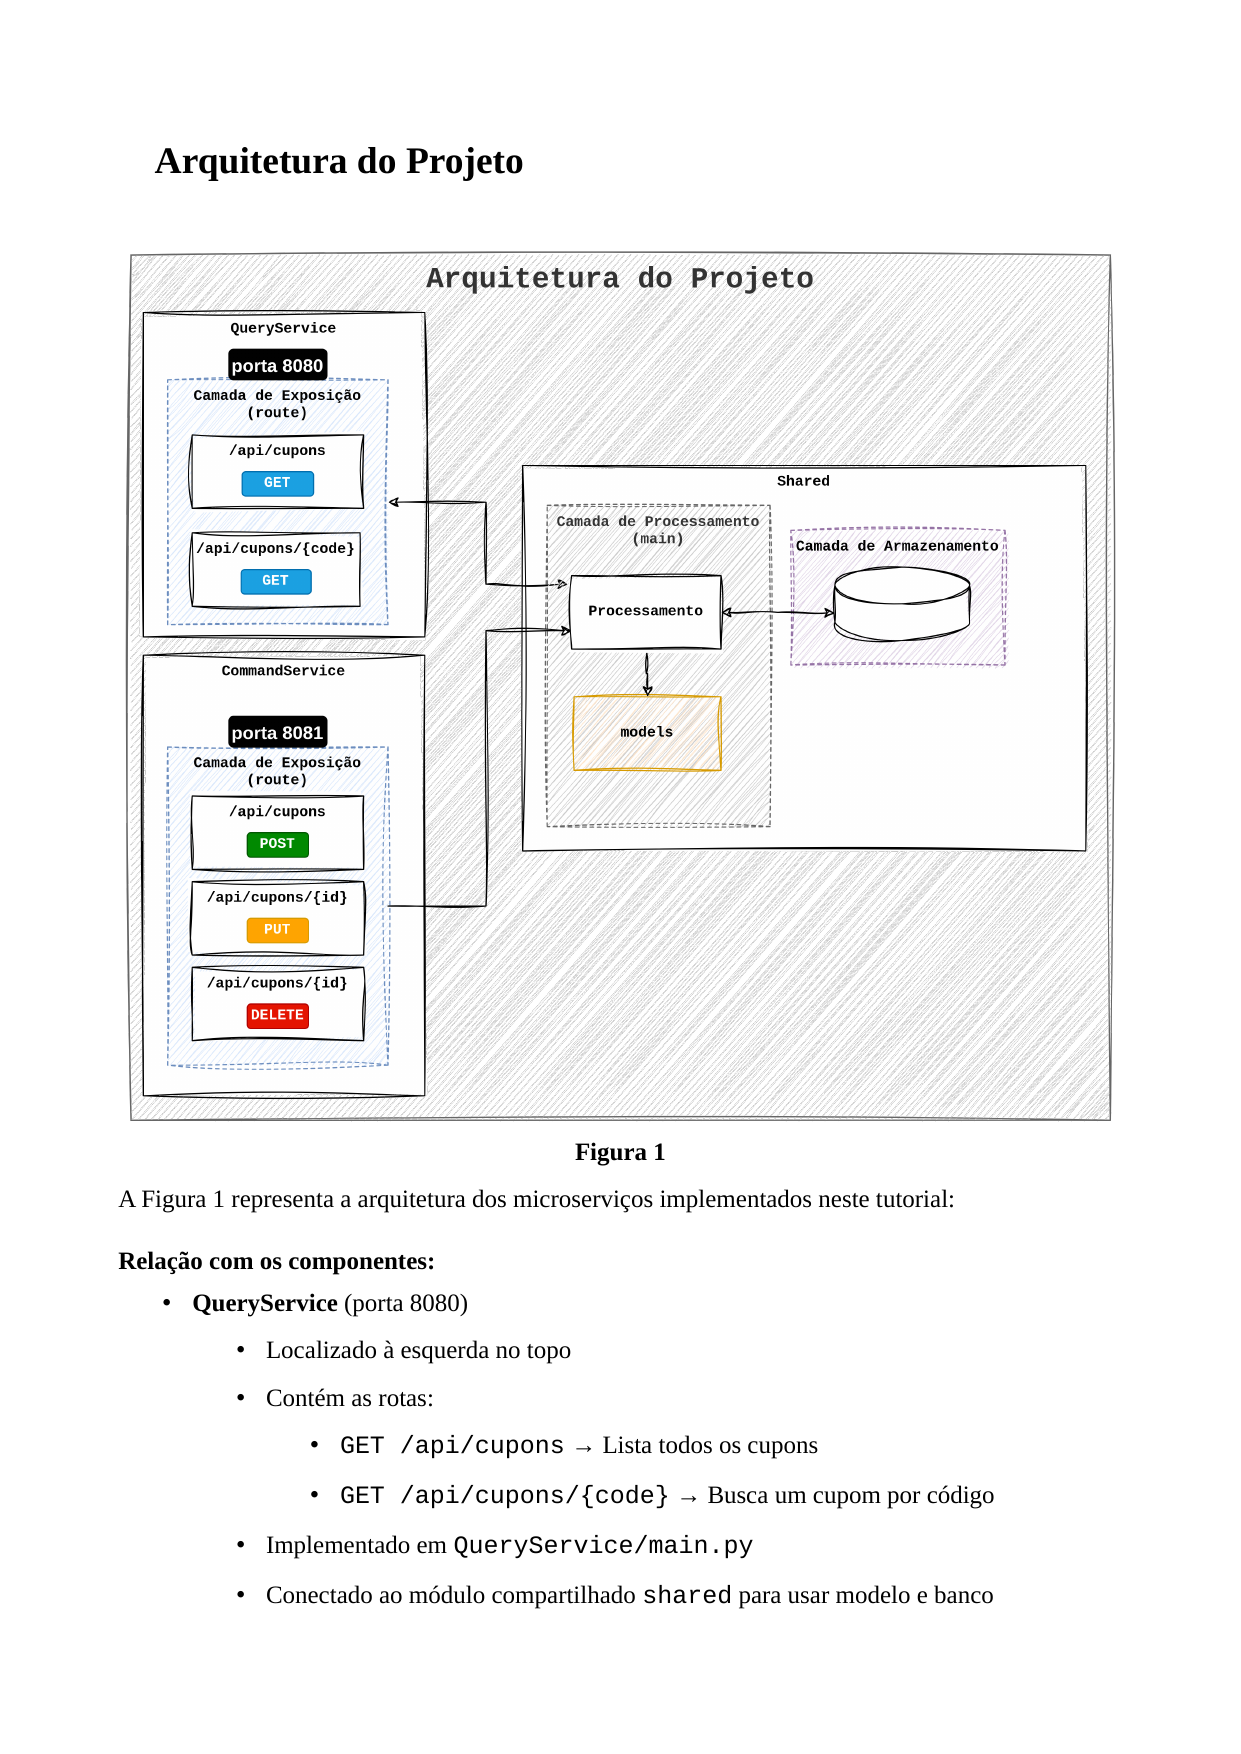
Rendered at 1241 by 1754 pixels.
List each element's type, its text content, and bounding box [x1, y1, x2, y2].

subtitle 🌐 Arquitetura do Projeto [118, 139, 1122, 182]
text Figura 1 [118, 1133, 1122, 1165]
text A Figura 1 representa a arquitetura dos microserviços implementados neste tutorial: [118, 1184, 1122, 1213]
list Conectado ao módulo compartilhado shared para usar modelo e banco [236, 1581, 1122, 1611]
subtitle Relação com os componentes: [118, 1246, 1122, 1275]
list GET /api/cupons → Lista todos os cupons [310, 1431, 1122, 1461]
list GET /api/cupons/{code} → Busca um cupom por código [310, 1481, 1122, 1511]
list Localizado à esquerda no topo [236, 1335, 1122, 1364]
list Contém as rotas: [236, 1383, 1122, 1412]
list QueryService (porta 8080) [162, 1288, 1122, 1316]
list Implementado em QueryService/main.py [236, 1531, 1122, 1561]
picture [118, 242, 1123, 1133]
